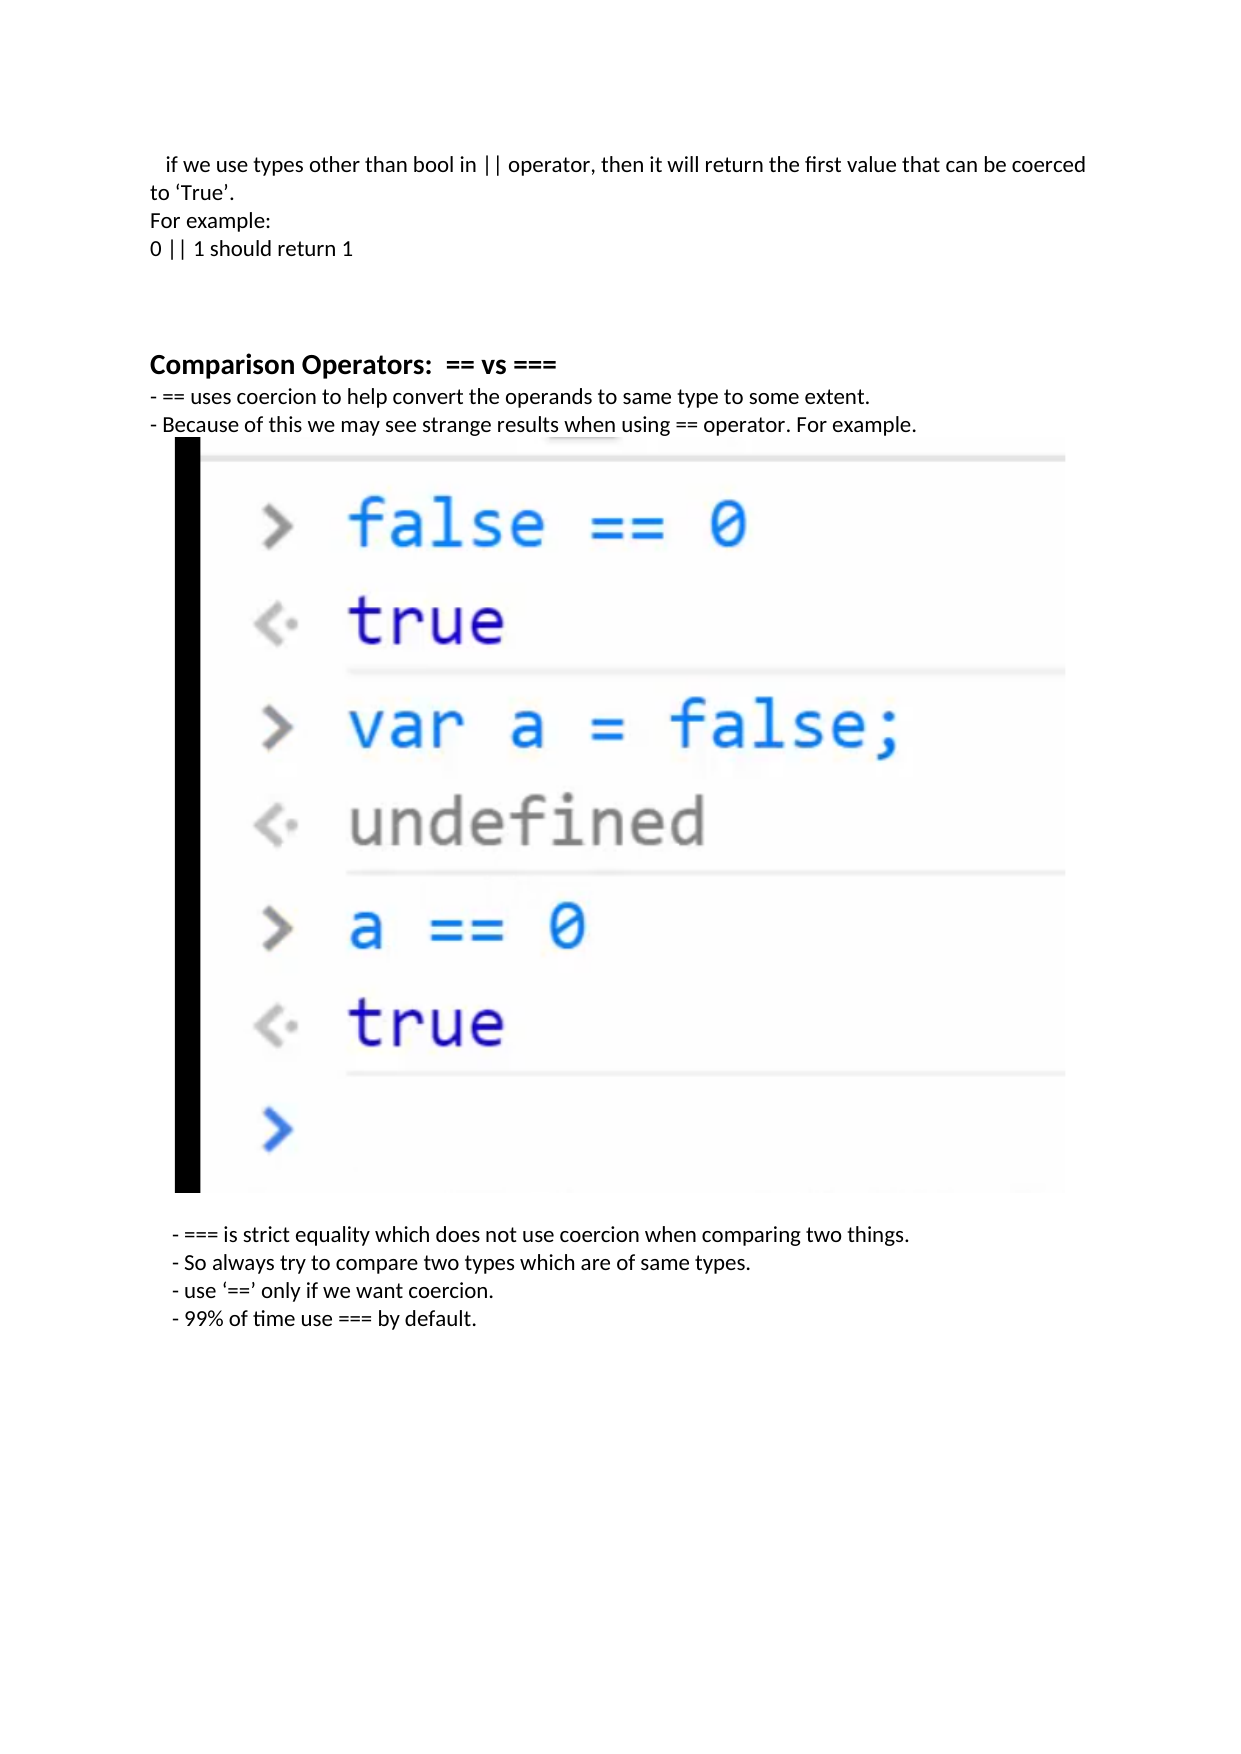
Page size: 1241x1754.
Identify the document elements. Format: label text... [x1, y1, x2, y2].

text if we use types other than bool in || operator, then it will return the first value that can be coerced to ‘True’. [150, 150, 1090, 206]
text For example: [150, 206, 1090, 234]
text - use ‘==’ only if we want coercion. [172, 1277, 1090, 1304]
text - == uses coercion to help convert the operands to same type to some extent. [150, 382, 1090, 410]
picture [174, 437, 1066, 1193]
text - Because of this we may see strange results when using == operator. For example. [150, 410, 1090, 438]
text - 99% of time use === by default. [172, 1304, 1090, 1333]
text Comparison Operators: == vs === [150, 346, 1090, 382]
text - So always try to compare two types which are of same types. [172, 1248, 1090, 1277]
text 0 || 1 should return 1 [150, 234, 1090, 262]
text - === is strict equality which does not use coercion when comparing two things. [172, 1221, 1090, 1248]
